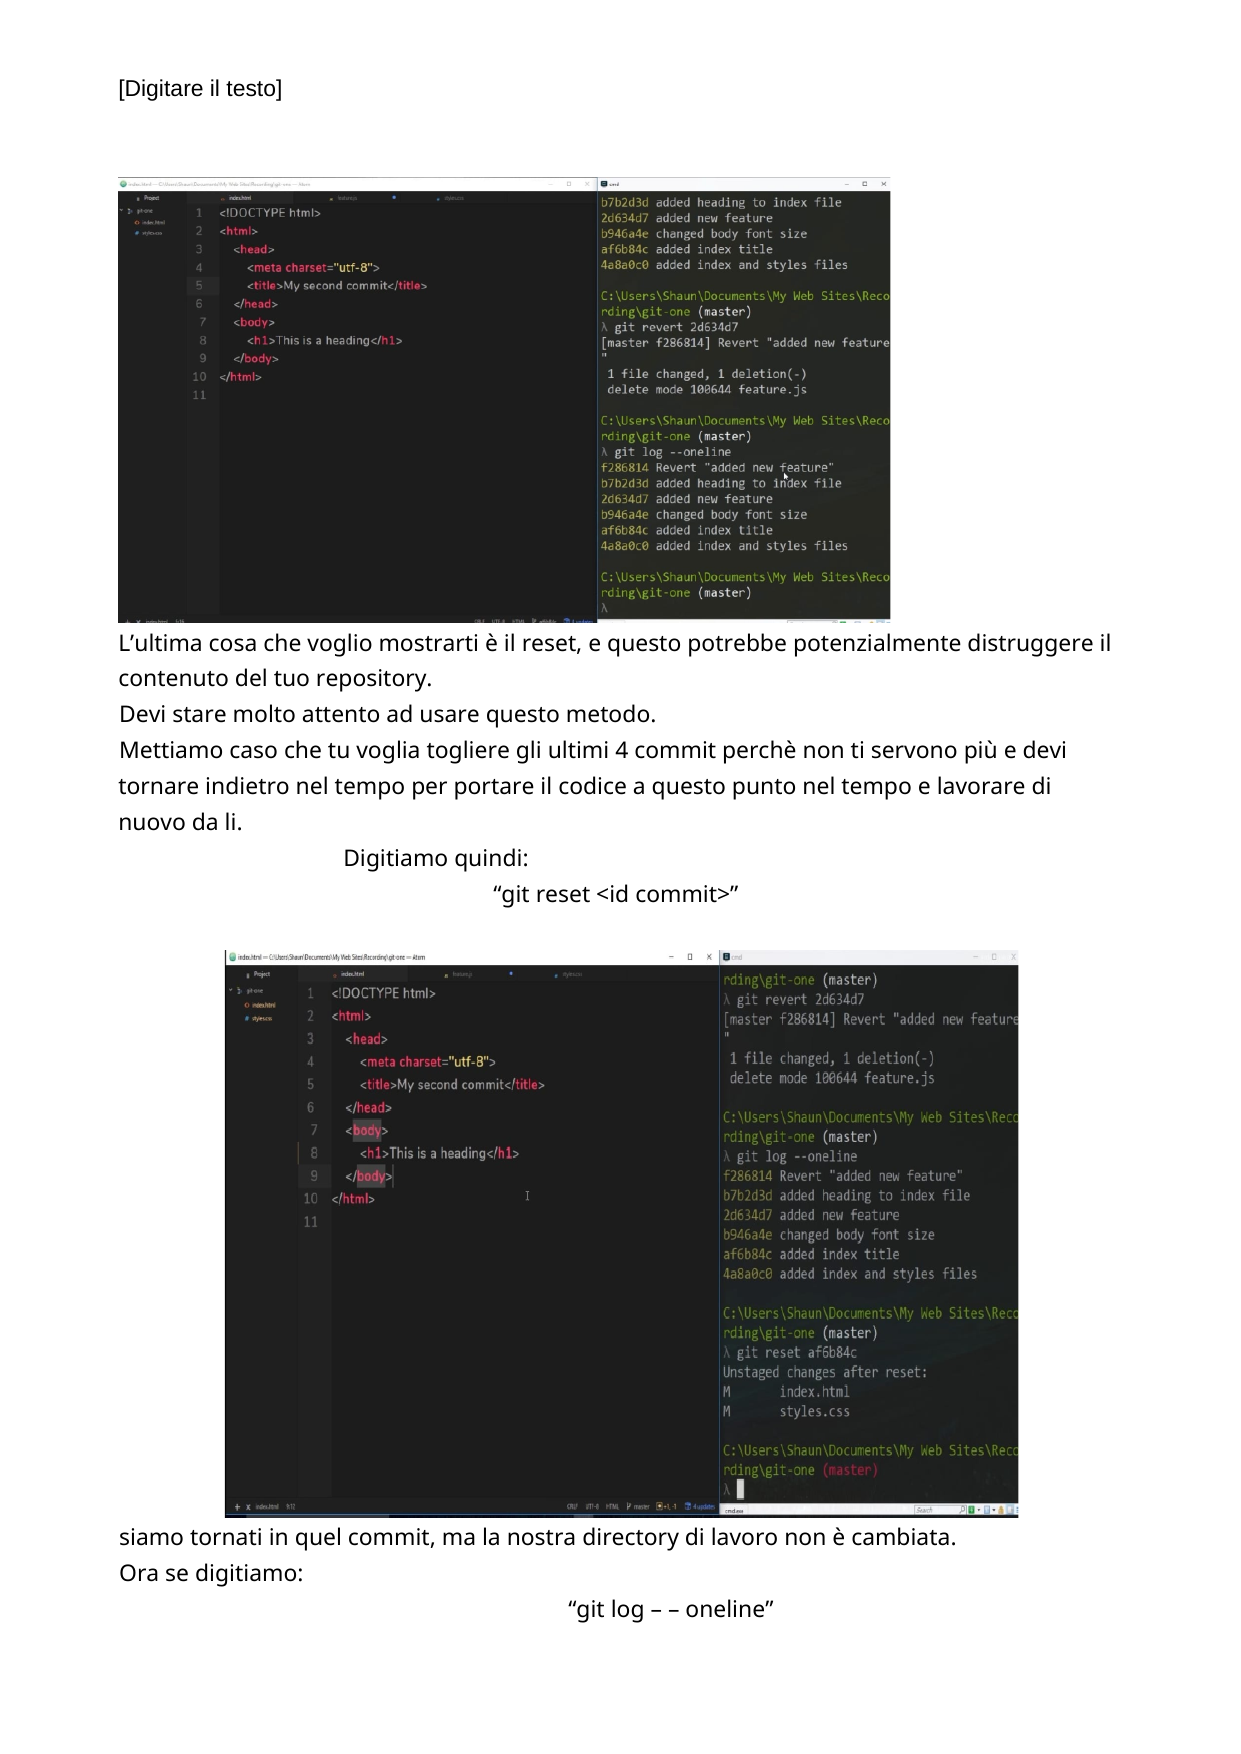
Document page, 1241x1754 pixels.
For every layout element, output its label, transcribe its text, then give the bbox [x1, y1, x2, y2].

text Mettiamo caso che tu voglia togliere gli ultimi 4 commit perchè non ti servono più e devi tornare indietro nel tempo per portare il codice a questo punto nel tempo e lavorare di nuovo da li. [118, 734, 1124, 837]
picture [224, 950, 1019, 1518]
text “git log – – oneline” [118, 1593, 1124, 1624]
picture [118, 177, 891, 623]
text siamo tornati in quel commit, ma la nostra directory di lavoro non è cambiata. [118, 1521, 1124, 1552]
text Digitiamo quindi: [118, 842, 1124, 873]
text “git reset <id commit>” [118, 878, 1124, 909]
text Ora se digitiamo: [118, 1557, 1124, 1588]
text L’ultima cosa che voglio mostrarti è il reset, e questo potrebbe potenzialmente distruggere il contenuto del tuo repository. [118, 626, 1124, 694]
text Devi stare molto attento ad usare questo metodo. [118, 698, 1124, 729]
